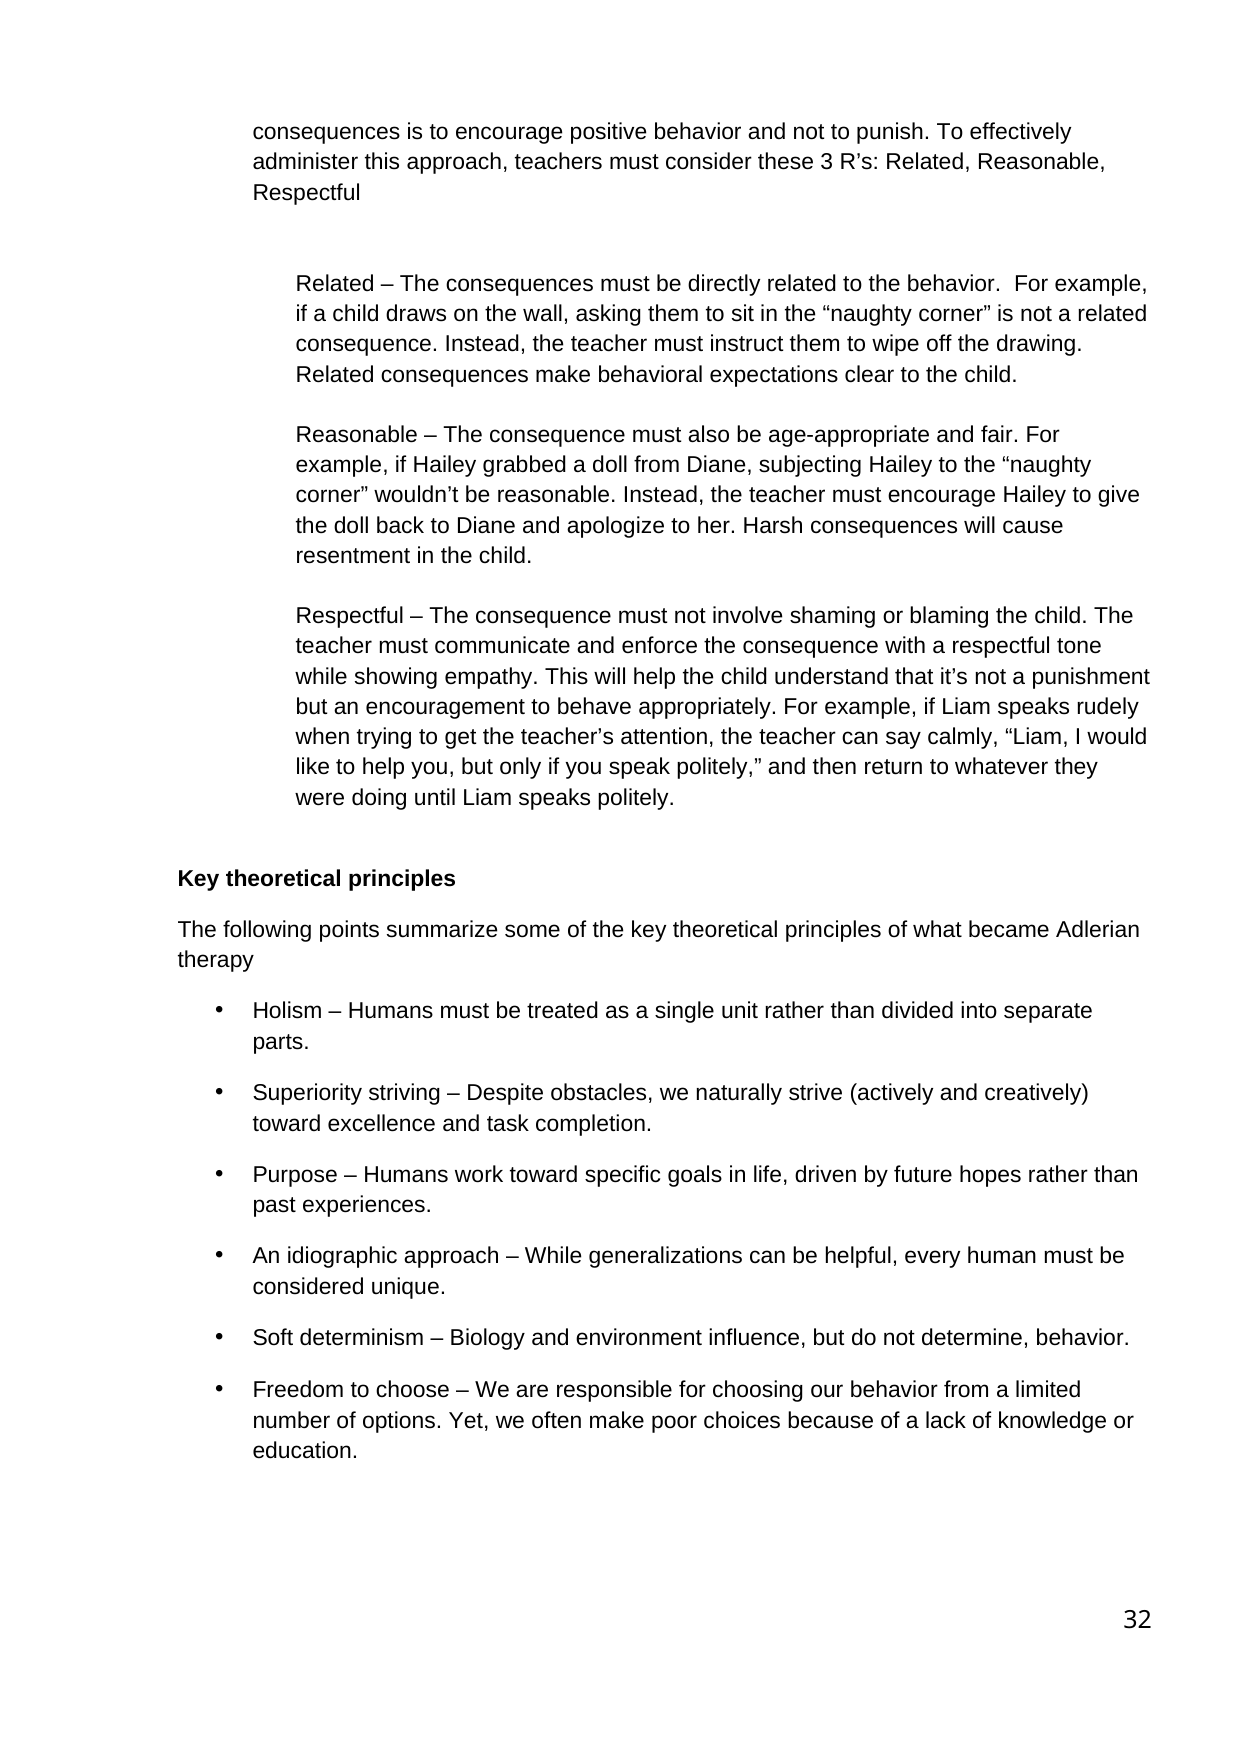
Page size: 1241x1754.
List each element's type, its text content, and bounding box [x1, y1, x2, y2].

list An idiographic approach – While generalizations can be helpful, every human must be considered unique. [215, 1242, 1152, 1299]
list Superiority striving – Despite obstacles, we naturally strive (actively and creatively) toward excellence and task completion. [215, 1079, 1152, 1136]
list Holism – Humans must be treated as a single unit rather than divided into separate parts. [215, 997, 1152, 1054]
list consequences is to encourage positive behavior and not to punish. To effectively administer this approach, teachers must consider these 3 R’s: Related, Reasonable, Respectful [215, 118, 1152, 244]
list Soft determinism – Biology and environment influence, but do not determine, behavior. [215, 1324, 1152, 1351]
list Freedom to choose – We are responsible for choosing our behavior from a limited number of options. Yet, we often make poor choices because of a lack of knowledge or education. [215, 1376, 1152, 1463]
list Related – The consequences must be directly related to the behavior. For example, if a child draws on the wall, asking them to sit in the “naughty corner” is not a related consequence. Instead, the teacher must instruct them to wipe off the drawing. Related consequences make behavioral expectations clear to the child. Reasonable – The consequence must also be age-appropriate and fair. For example, if Hailey grabbed a doll from Diane, subjecting Hailey to the “naughty corner” wouldn’t be reasonable. Instead, the teacher must encourage Hailey to give the doll back to Diane and apologize to her. Harsh consequences will cause resentment in the child. Respectful – The consequence must not involve shaming or blaming the child. The teacher must communicate and enforce the consequence with a respectful tone while showing empathy. This will help the child understand that it’s not a punishment but an encouragement to behave appropriately. For example, if Liam speaks rudely when trying to get the teacher’s attention, the teacher can say calmly, “Liam, I would like to help you, but only if you speak politely,” and then return to whatever they were doing until Liam speaks politely. [260, 270, 1152, 810]
text Key theoretical principles [177, 834, 1152, 891]
text The following points summarize some of the key theoretical principles of what became Adlerian therapy [177, 916, 1152, 972]
list Purpose – Humans work toward specific goals in life, driven by future hopes rather than past experiences. [215, 1161, 1152, 1218]
